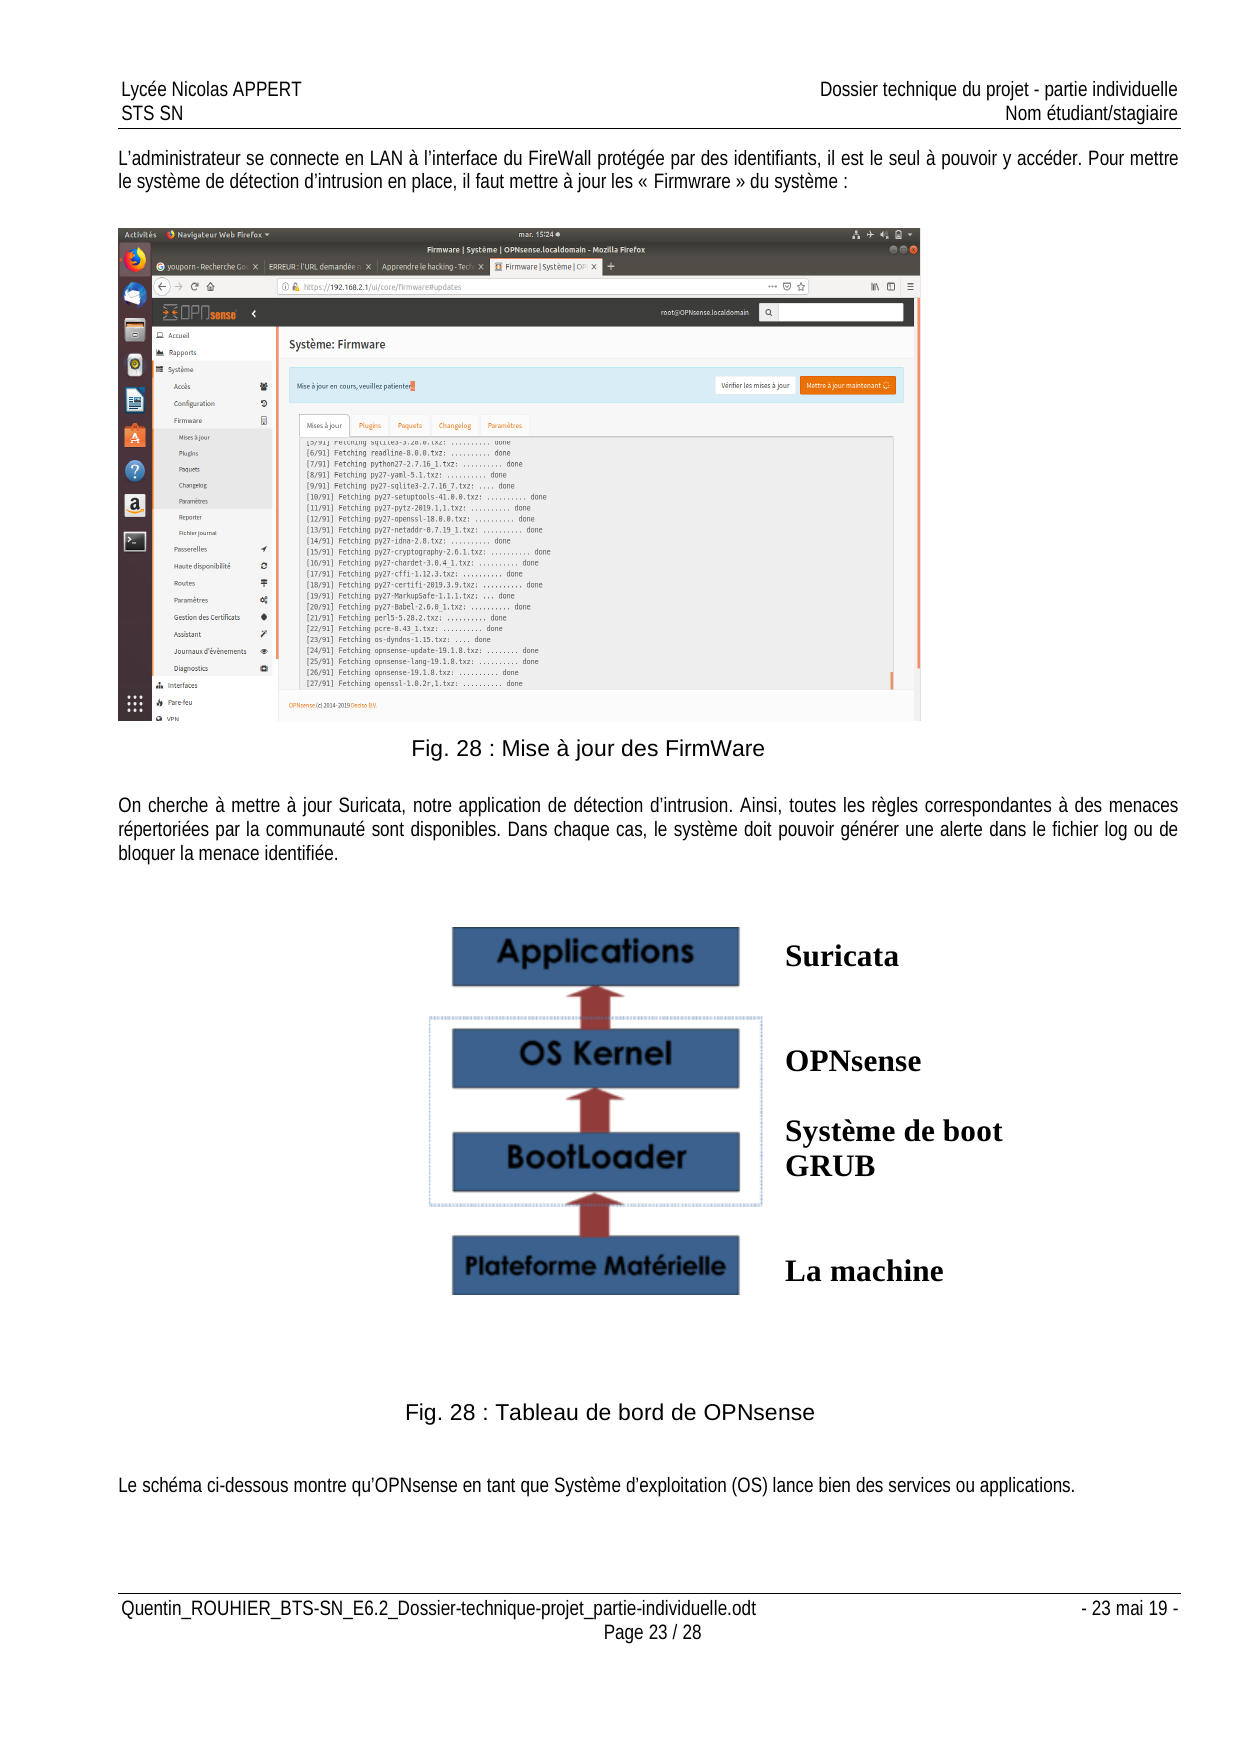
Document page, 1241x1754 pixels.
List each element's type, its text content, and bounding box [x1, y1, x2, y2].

picture [428, 927, 763, 1295]
text Le schéma ci-dessous montre qu’OPNsense en tant que Système d’exploitation (OS) lance bien des services ou applications. [118, 1473, 1181, 1497]
text L’administrateur se connecte en LAN à l’interface du FireWall protégée par des identifiants, il est le seul à pouvoir y accéder. Pour mettre le système de détection d’intrusion en place, il faut mettre à jour les « Firmwrare » du système : [118, 145, 1181, 193]
text On cherche à mettre à jour Suricata, notre application de détection d’intrusion. Ainsi, toutes les règles correspondantes à des menaces répertoriées par la communauté sont disponibles. Dans chaque cas, le système doit pouvoir générer une alerte dans le fichier log ou de bloquer la menace identifiée. [118, 793, 1181, 864]
